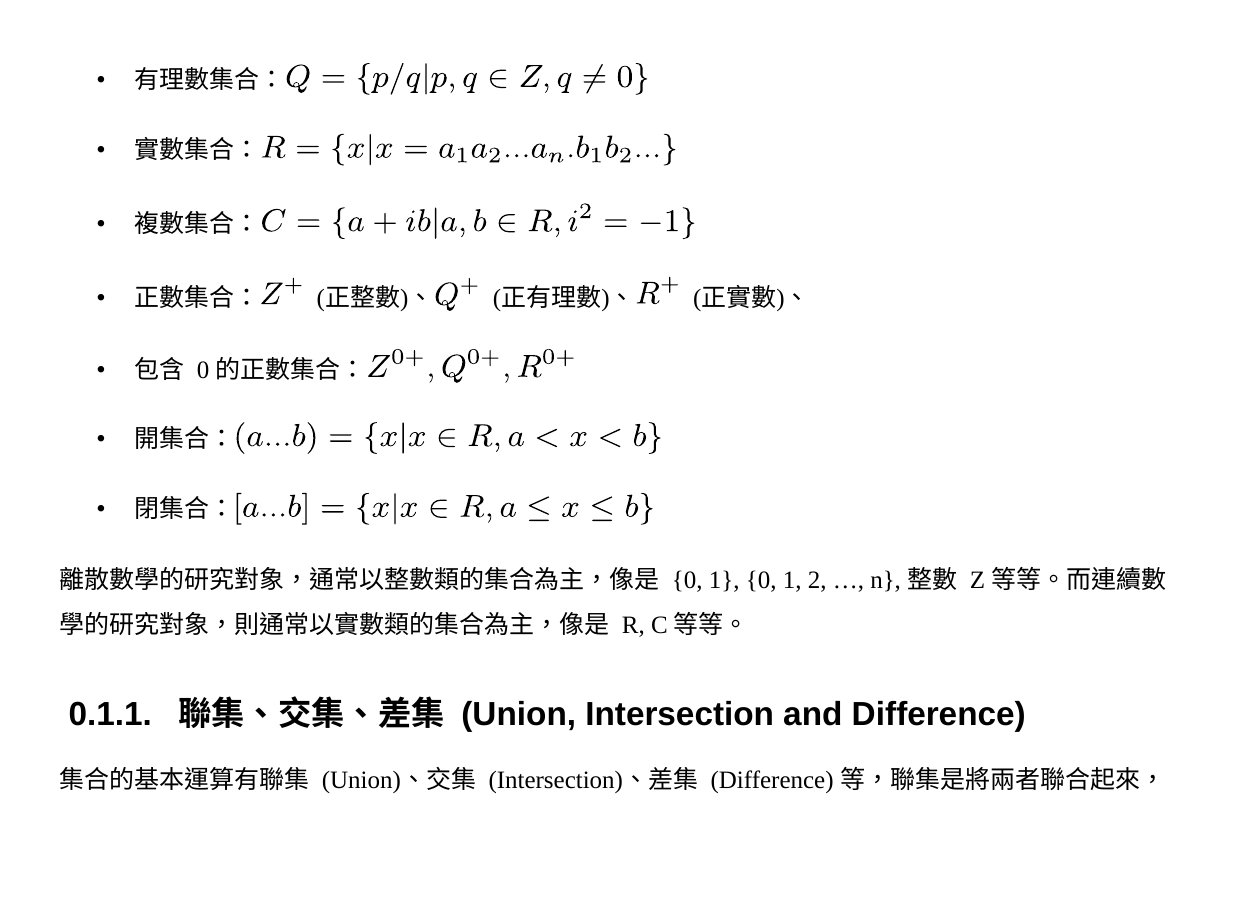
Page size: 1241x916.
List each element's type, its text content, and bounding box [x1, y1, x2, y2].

text 集合的基本運算有聯集 (Union)、交集 (Intersection)、差集 (Difference) 等，聯集是將兩者聯合起來， [59, 759, 1181, 796]
list 複數集合： [97, 201, 1181, 242]
subtitle 聯集、交集、差集 (Union, Intersection and Difference) [59, 687, 1181, 735]
list 有理數集合： [97, 59, 1181, 97]
list 正數集合： (正整數)、 (正有理數)、 (正實數)、 [97, 274, 1181, 314]
text 離散數學的研究對象，通常以整數類的集合為主，像是 {0, 1}, {0, 1, 2, …, n}, 整數 Z 等等。而連續數學的研究對象，則通常以實數類的集合為主，像是 R, C 等等。 [59, 560, 1181, 641]
list 開集合： [97, 418, 1181, 456]
list 包含 0 的正數集合： [97, 346, 1181, 386]
list 閉集合： [97, 489, 1181, 527]
list 實數集合： [97, 130, 1181, 168]
